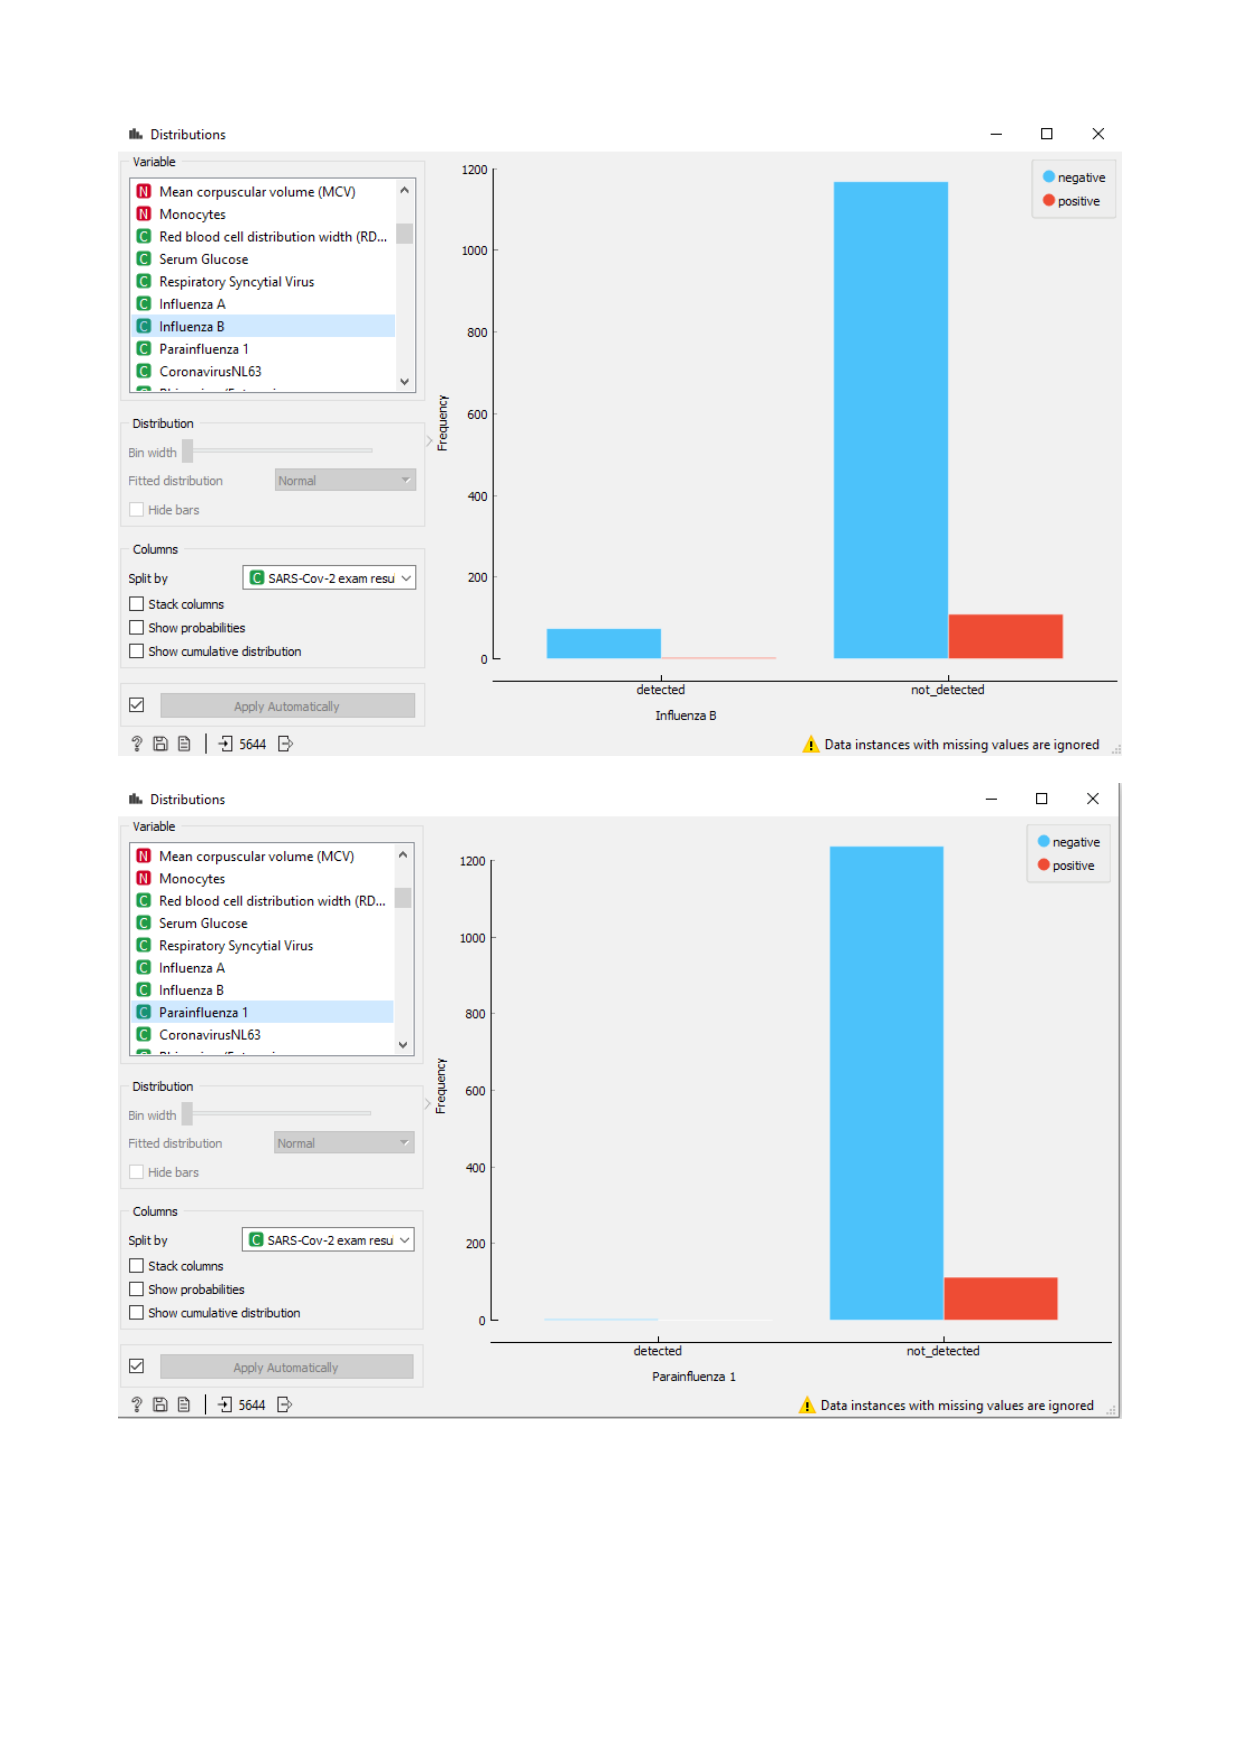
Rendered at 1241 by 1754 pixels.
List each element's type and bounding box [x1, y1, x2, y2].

picture [118, 118, 1122, 756]
picture [118, 783, 1122, 1419]
